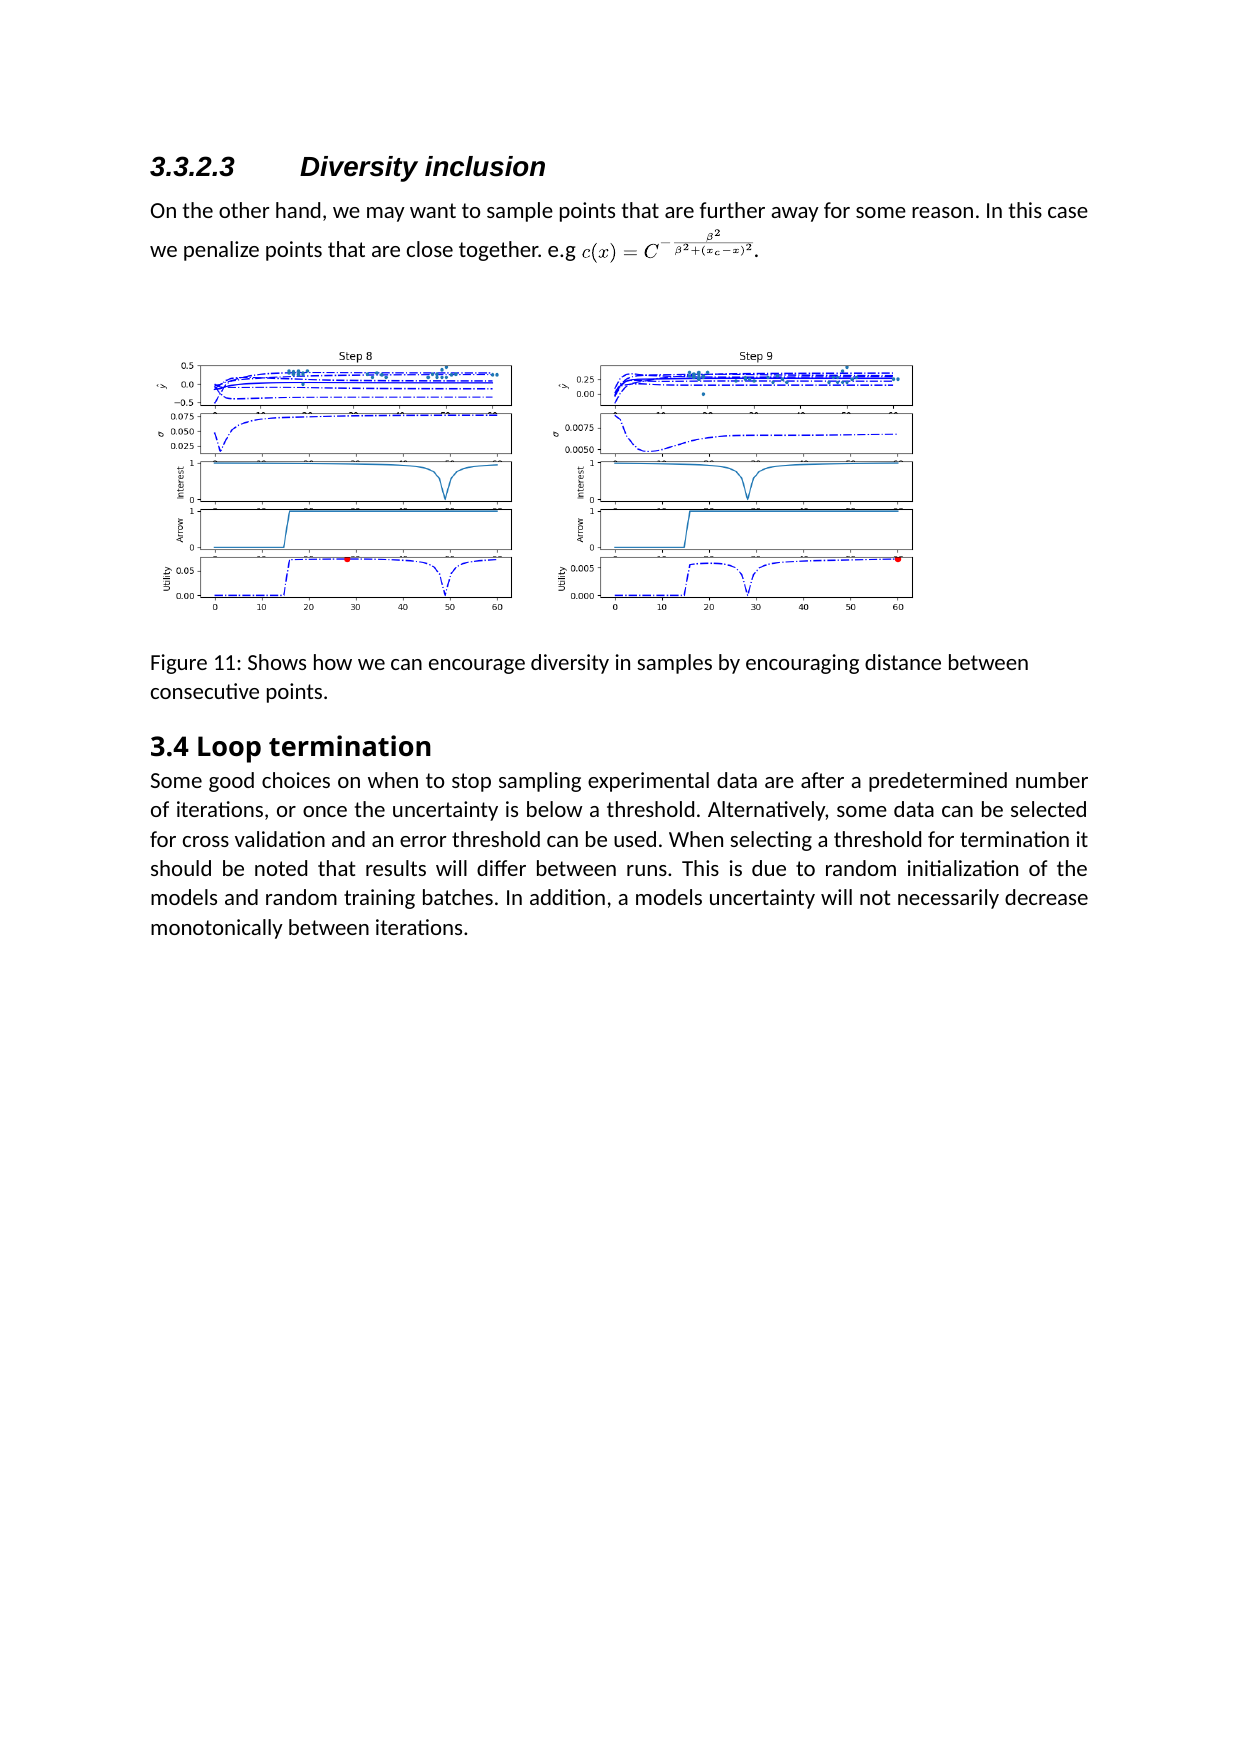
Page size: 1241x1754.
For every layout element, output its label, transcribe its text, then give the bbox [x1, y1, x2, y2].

subtitle Loop termination [150, 727, 1090, 764]
text Some good choices on when to stop sampling experimental data are after a predetermined number of iterations, or once the uncertainty is below a threshold. Alternatively, some data can be selected for cross validation and an error threshold can be used. When selecting a threshold for termination it should be noted that results will differ between runs. This is due to random initialization of the models and random training batches. In addition, a models uncertainty will not necessarily decrease monotonically between iterations. [150, 766, 1090, 941]
text Figure 11: Shows how we can encourage diversity in samples by encouraging distance between consecutive points. [150, 648, 1090, 705]
subtitle Diversity inclusion [150, 150, 1090, 182]
picture [150, 329, 952, 630]
text On the other hand, we may want to sample points that are further away for some reason. In this case we penalize points that are close together. e.g . [150, 196, 1090, 263]
